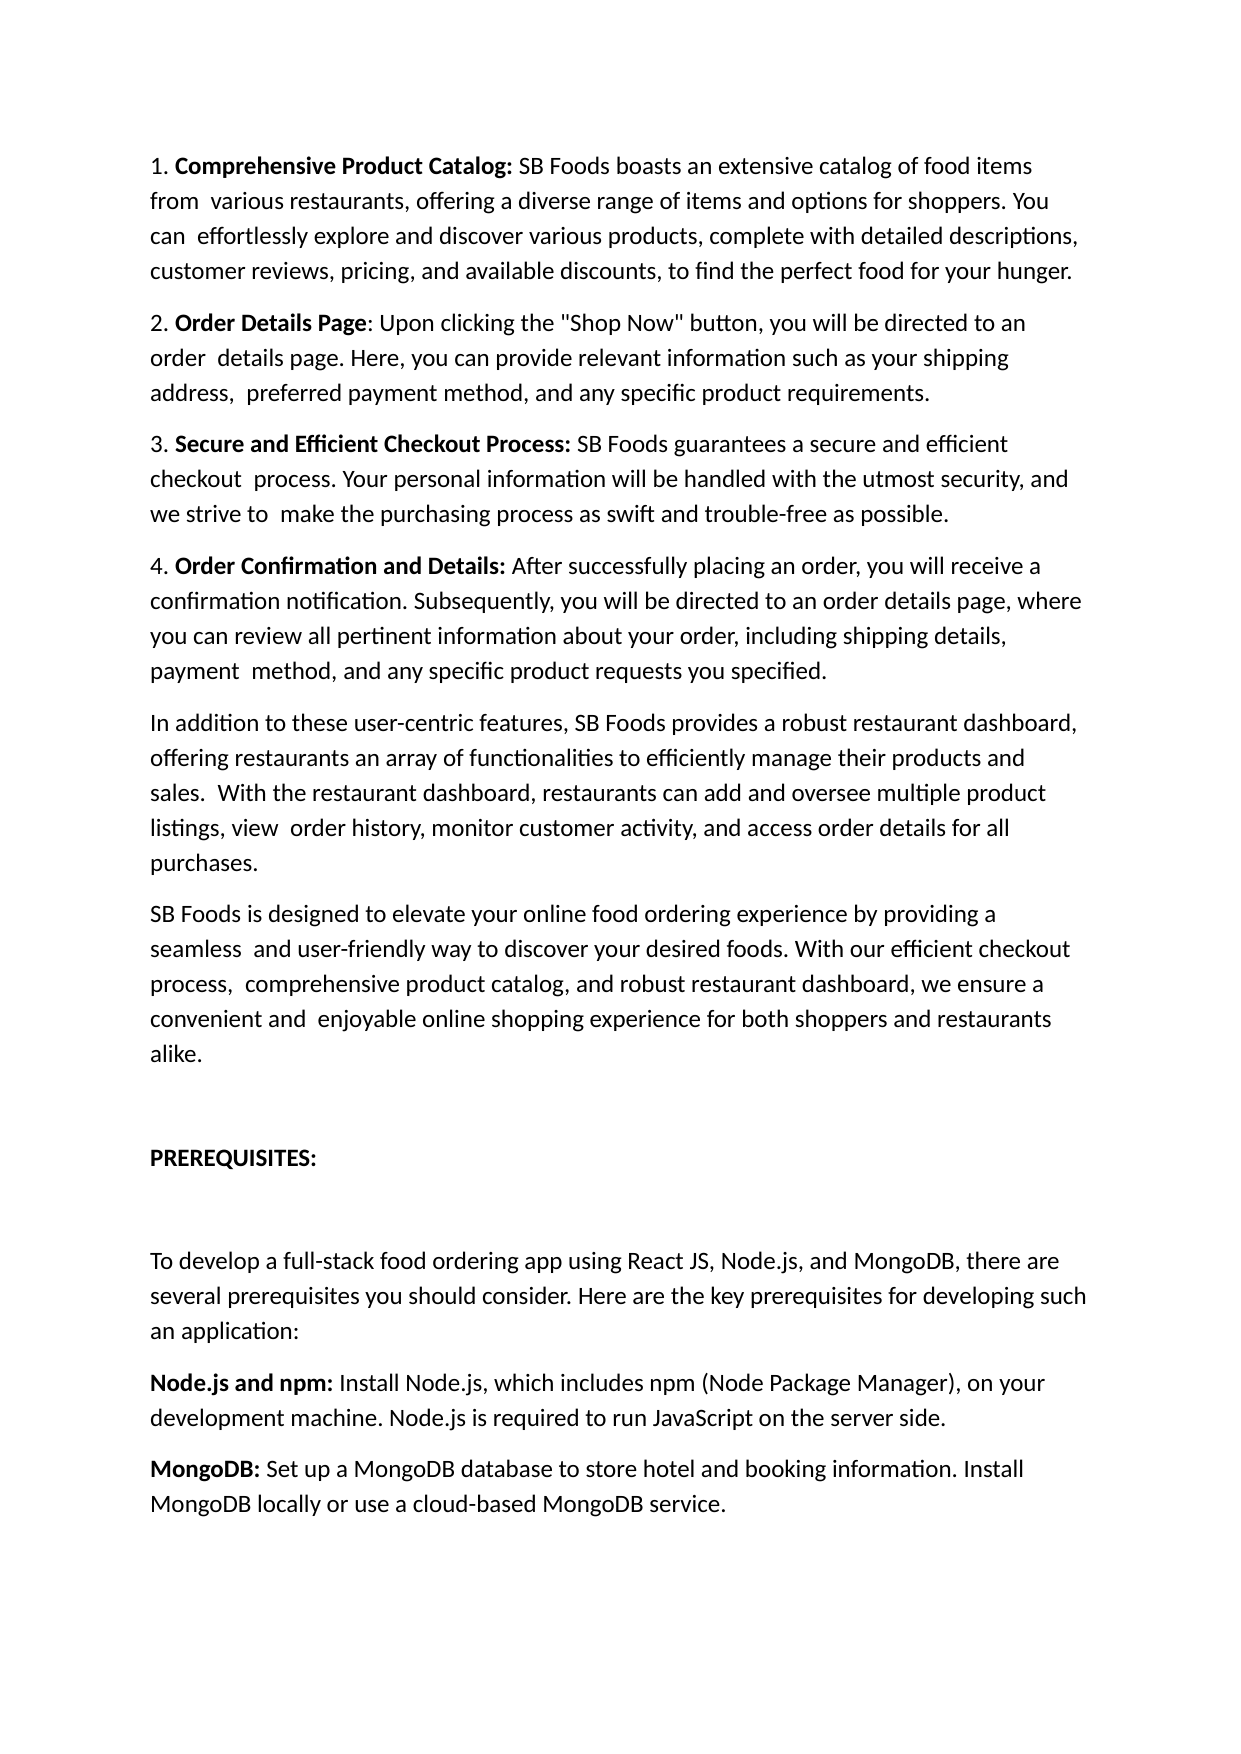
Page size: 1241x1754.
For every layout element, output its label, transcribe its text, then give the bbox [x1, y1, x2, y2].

text 3. Secure and Efficient Checkout Process: SB Foods guarantees a secure and efficient checkout process. Your personal information will be handled with the utmost security, and we strive to make the purchasing process as swift and trouble-free as possible. [150, 428, 1090, 529]
text In addition to these user-centric features, SB Foods provides a robust restaurant dashboard, offering restaurants an array of functionalities to efficiently manage their products and sales. With the restaurant dashboard, restaurants can add and oversee multiple product listings, view order history, monitor customer activity, and access order details for all purchases. [150, 707, 1090, 877]
text To develop a full-stack food ordering app using React JS, Node.js, and MongoDB, there are several prerequisites you should consider. Here are the key prerequisites for developing such an application: [150, 1245, 1090, 1346]
text 1. Comprehensive Product Catalog: SB Foods boasts an extensive catalog of food items from various restaurants, offering a diverse range of items and options for shoppers. You can effortlessly explore and discover various products, complete with detailed descriptions, customer reviews, pricing, and available discounts, to find the perfect food for your hunger. [150, 150, 1090, 286]
text PREREQUISITES: [150, 1142, 1090, 1172]
text SB Foods is designed to elevate your online food ordering experience by providing a seamless and user-friendly way to discover your desired foods. With our efficient checkout process, comprehensive product catalog, and robust restaurant dashboard, we ensure a convenient and enjoyable online shopping experience for both shoppers and restaurants alike. [150, 898, 1090, 1069]
text 4. Order Confirmation and Details: After successfully placing an order, you will receive a confirmation notification. Subsequently, you will be directed to an order details page, where you can review all pertinent information about your order, including shipping details, payment method, and any specific product requests you specified. [150, 550, 1090, 686]
text Node.js and npm: Install Node.js, which includes npm (Node Package Manager), on your development machine. Node.js is required to run JavaScript on the server side. [150, 1367, 1090, 1432]
text MongoDB: Set up a MongoDB database to store hotel and booking information. Install MongoDB locally or use a cloud-based MongoDB service. [150, 1453, 1090, 1519]
text 2. Order Details Page: Upon clicking the "Shop Now" button, you will be directed to an order details page. Here, you can provide relevant information such as your shipping address, preferred payment method, and any specific product requirements. [150, 307, 1090, 407]
